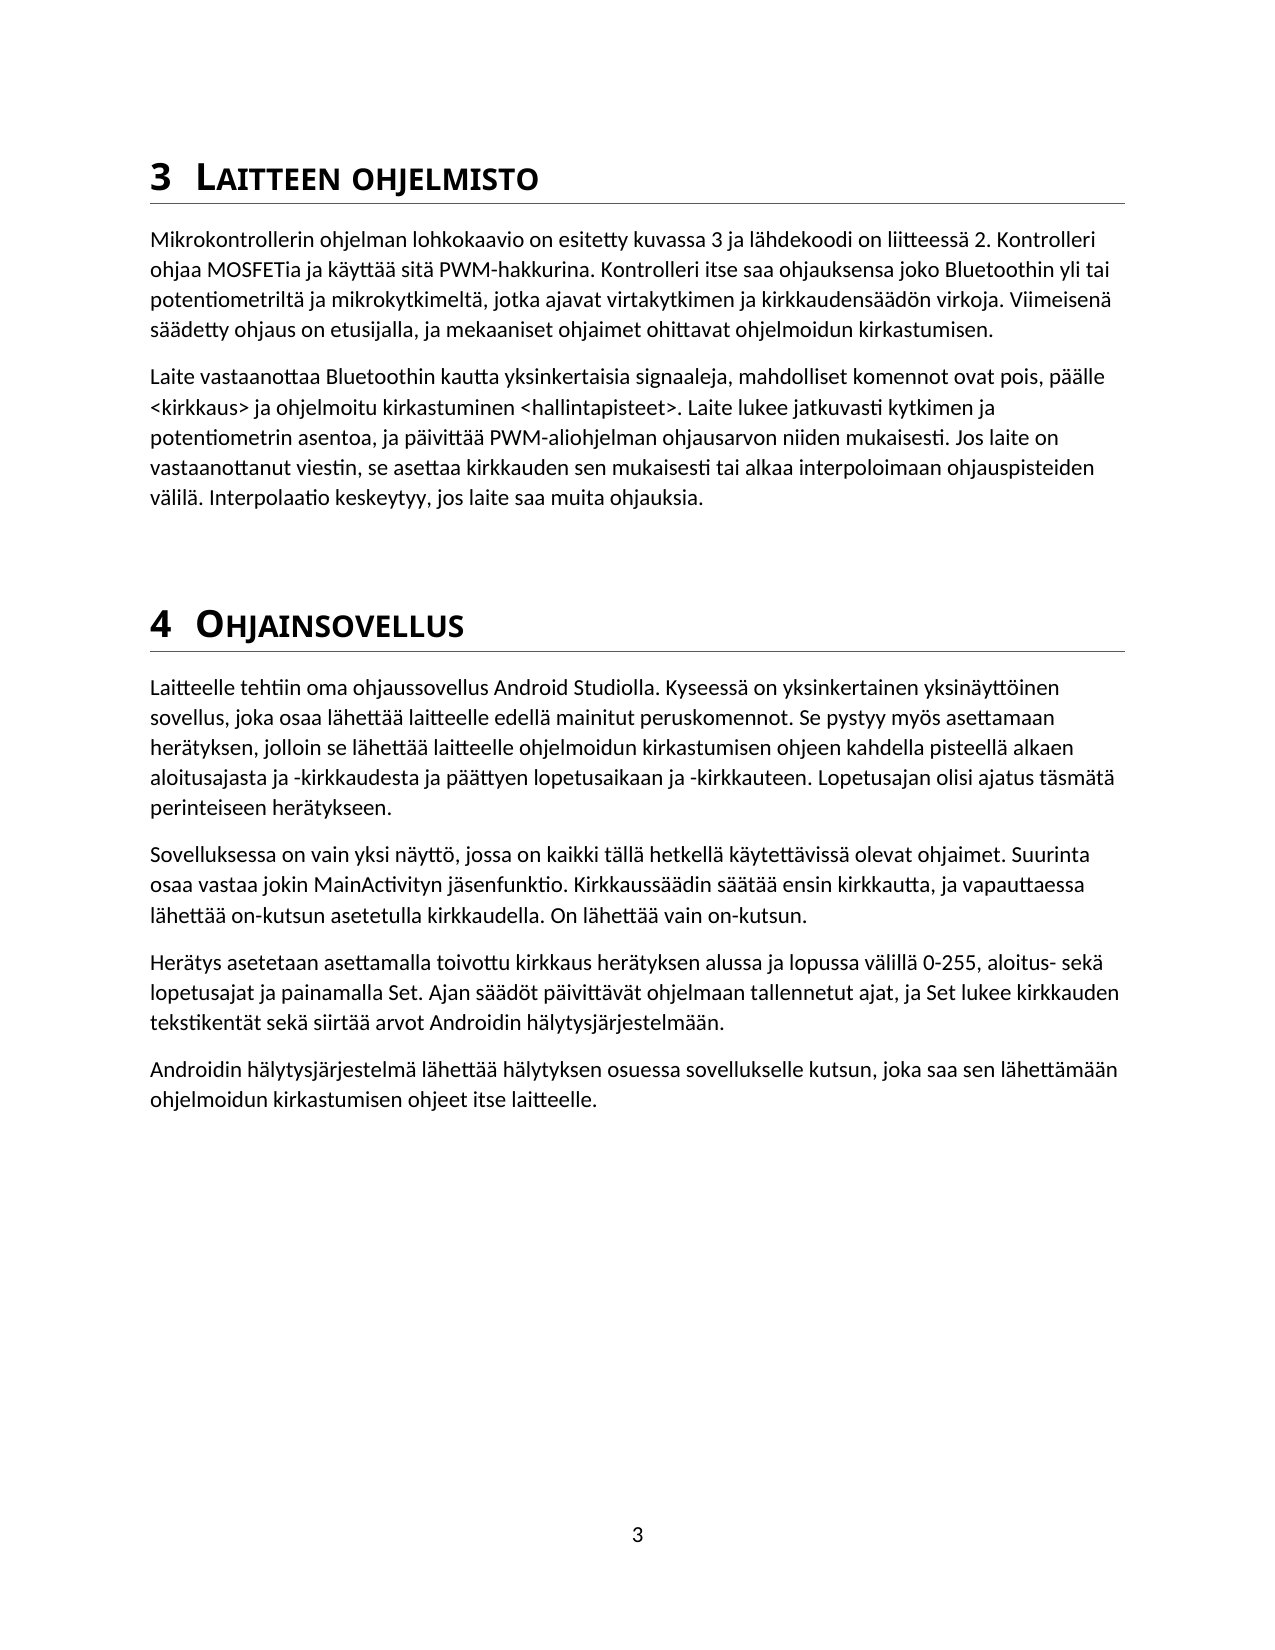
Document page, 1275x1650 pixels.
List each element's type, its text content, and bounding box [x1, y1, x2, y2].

text Herätys asetetaan asettamalla toivottu kirkkaus herätyksen alussa ja lopussa välillä 0-255, aloitus- sekä lopetusajat ja painamalla Set. Ajan säädöt päivittävät ohjelmaan tallennetut ajat, ja Set lukee kirkkauden tekstikentät sekä siirtää arvot Androidin hälytysjärjestelmään. [150, 948, 1125, 1036]
text Mikrokontrollerin ohjelman lohkokaavio on esitetty kuvassa 3 ja lähdekoodi on liitteessä 2. Kontrolleri ohjaa MOSFETia ja käyttää sitä PWM-hakkurina. Kontrolleri itse saa ohjauksensa joko Bluetoothin yli tai potentiometriltä ja mikrokytkimeltä, jotka ajavat virtakytkimen ja kirkkaudensäädön virkoja. Viimeisenä säädetty ohjaus on etusijalla, ja mekaaniset ohjaimet ohittavat ohjelmoidun kirkastumisen. [150, 225, 1125, 343]
subtitle Ohjainsovellus [150, 598, 1125, 651]
text Laite vastaanottaa Bluetoothin kautta yksinkertaisia signaaleja, mahdolliset komennot ovat pois, päälle <kirkkaus> ja ohjelmoitu kirkastuminen <hallintapisteet>. Laite lukee jatkuvasti kytkimen ja potentiometrin asentoa, ja päivittää PWM-aliohjelman ohjausarvon niiden mukaisesti. Jos laite on vastaanottanut viestin, se asettaa kirkkauden sen mukaisesti tai alkaa interpoloimaan ohjauspisteiden välilä. Interpolaatio keskeytyy, jos laite saa muita ohjauksia. [150, 362, 1125, 511]
text Sovelluksessa on vain yksi näyttö, jossa on kaikki tällä hetkellä käytettävissä olevat ohjaimet. Suurinta osaa vastaa jokin MainActivityn jäsenfunktio. Kirkkaussäädin säätää ensin kirkkautta, ja vapauttaessa lähettää on-kutsun asetetulla kirkkaudella. On lähettää vain on-kutsun. [150, 840, 1125, 929]
text Androidin hälytysjärjestelmä lähettää hälytyksen osuessa sovellukselle kutsun, joka saa sen lähettämään ohjelmoidun kirkastumisen ohjeet itse laitteelle. [150, 1055, 1125, 1113]
subtitle Laitteen ohjelmisto [150, 150, 1125, 203]
text Laitteelle tehtiin oma ohjaussovellus Android Studiolla. Kyseessä on yksinkertainen yksinäyttöinen sovellus, joka osaa lähettää laitteelle edellä mainitut peruskomennot. Se pystyy myös asettamaan herätyksen, jolloin se lähettää laitteelle ohjelmoidun kirkastumisen ohjeen kahdella pisteellä alkaen aloitusajasta ja -kirkkaudesta ja päättyen lopetusaikaan ja -kirkkauteen. Lopetusajan olisi ajatus täsmätä perinteiseen herätykseen. [150, 673, 1125, 822]
